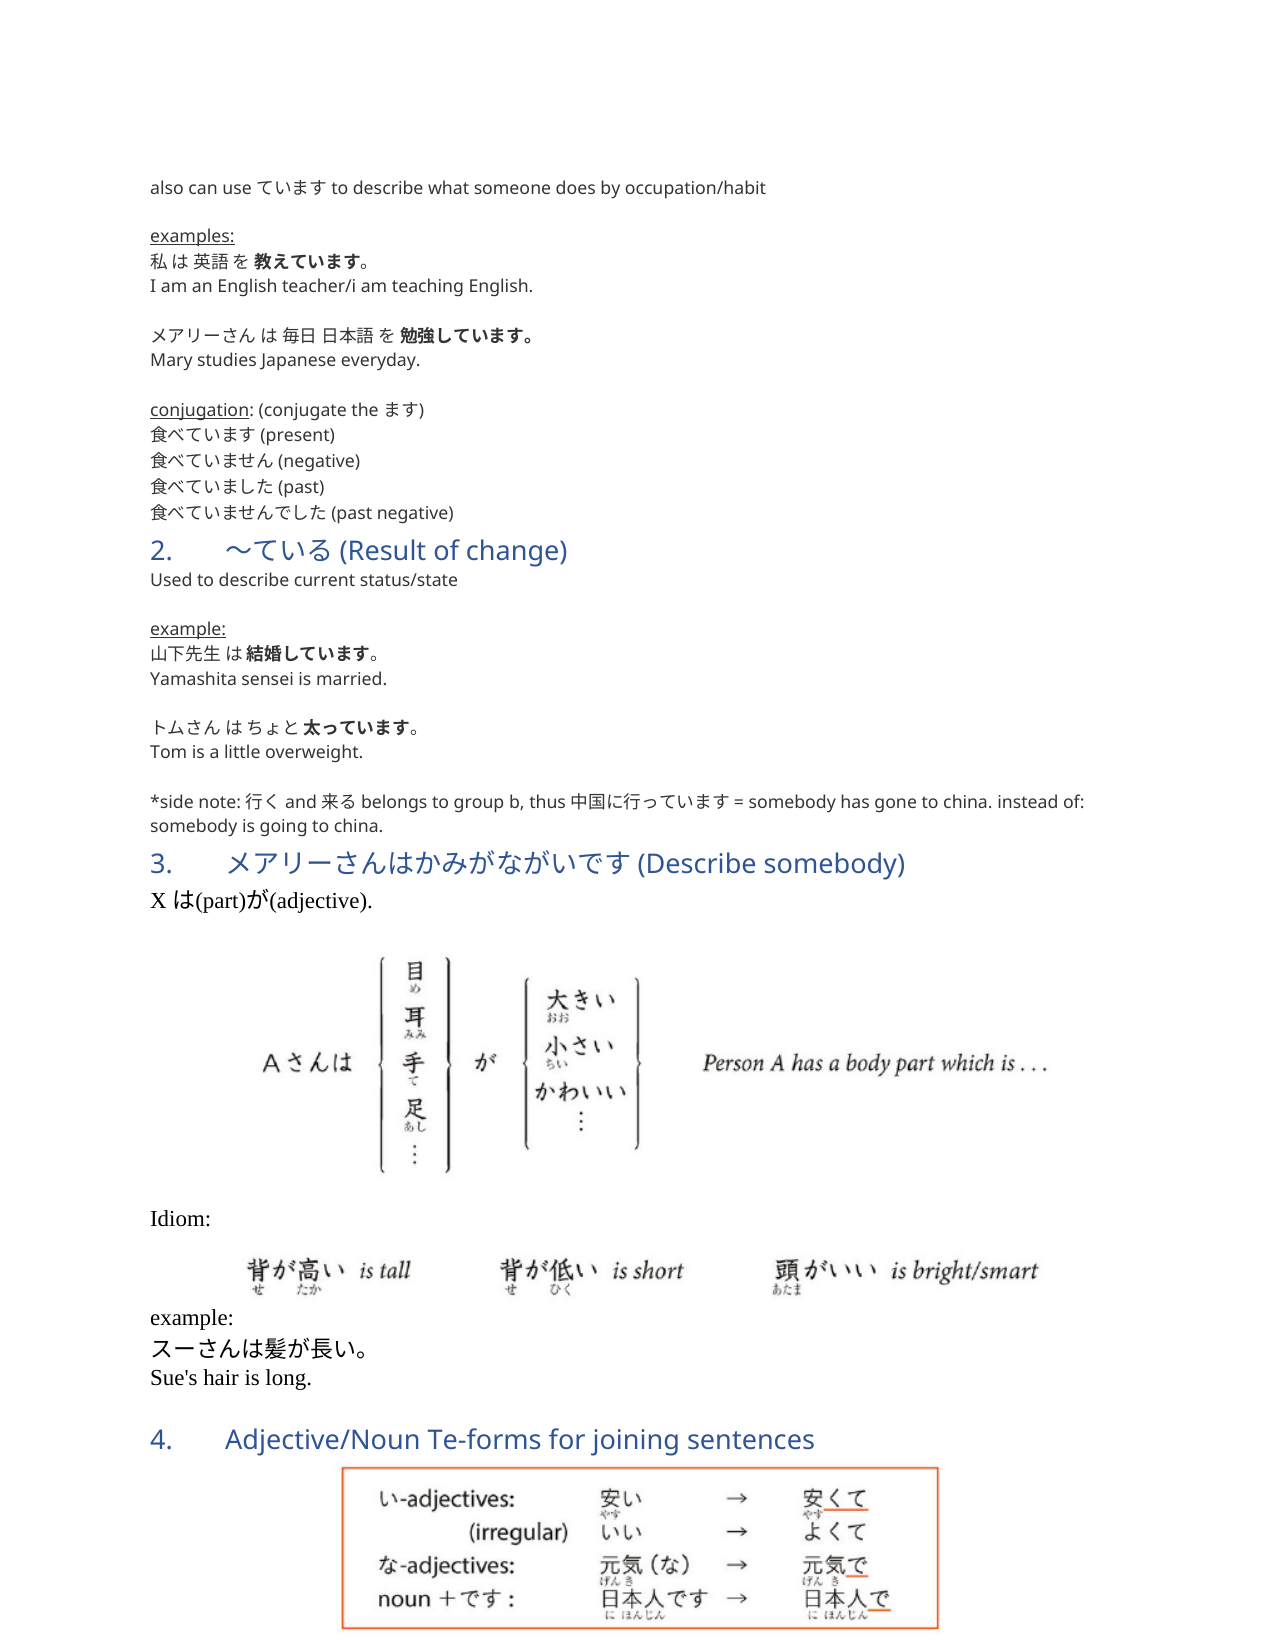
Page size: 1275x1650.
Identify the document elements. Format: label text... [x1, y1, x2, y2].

text 食べていませんでした (past negative) [150, 498, 1125, 524]
text example: [150, 616, 1125, 640]
text 私 は 英語 を 教えています。 [150, 248, 1125, 273]
text *side note: 行く and 来る belongs to group b, thus 中国に行っています = somebody has gone to china. instead of: somebody is going to china. [150, 788, 1125, 838]
text conjugation: (conjugate the ます) [150, 396, 1125, 421]
text 食べていました (past) [150, 473, 1125, 498]
subtitle Adjective/Noun Te-forms for joining sentences [150, 1421, 1125, 1457]
text Sue's hair is long. [150, 1364, 1125, 1390]
text スーさんは髪が長い。 [150, 1331, 1125, 1364]
text I am an English teacher/i am teaching English. [150, 273, 1125, 297]
subtitle メアリーさんはかみがながいです (Describe somebody) [150, 842, 1125, 882]
text メアリーさん は 毎日 日本語 を 勉強しています。 [150, 322, 1125, 347]
subtitle ～ている (Result of change) [150, 528, 1125, 568]
picture [333, 1457, 942, 1634]
text 食べていません (negative) [150, 447, 1125, 473]
text Tom is a little overweight. [150, 740, 1125, 764]
text X は(part)が(adjective). [150, 882, 1125, 915]
text also can use ています to describe what someone does by occupation/habit [150, 174, 1125, 199]
text トムさん は ちょと 太っています。 [150, 714, 1125, 740]
picture [218, 941, 1057, 1182]
text example: [150, 1231, 1125, 1331]
picture [233, 1244, 1042, 1305]
text 食べています (present) [150, 421, 1125, 447]
text examples: [150, 223, 1125, 248]
text Yamashita sensei is married. [150, 666, 1125, 690]
text 山下先生 は 結婚しています。 [150, 640, 1125, 666]
text Used to describe current status/state [150, 568, 1125, 592]
text Idiom: [150, 1205, 1125, 1231]
text Mary studies Japanese everyday. [150, 347, 1125, 371]
